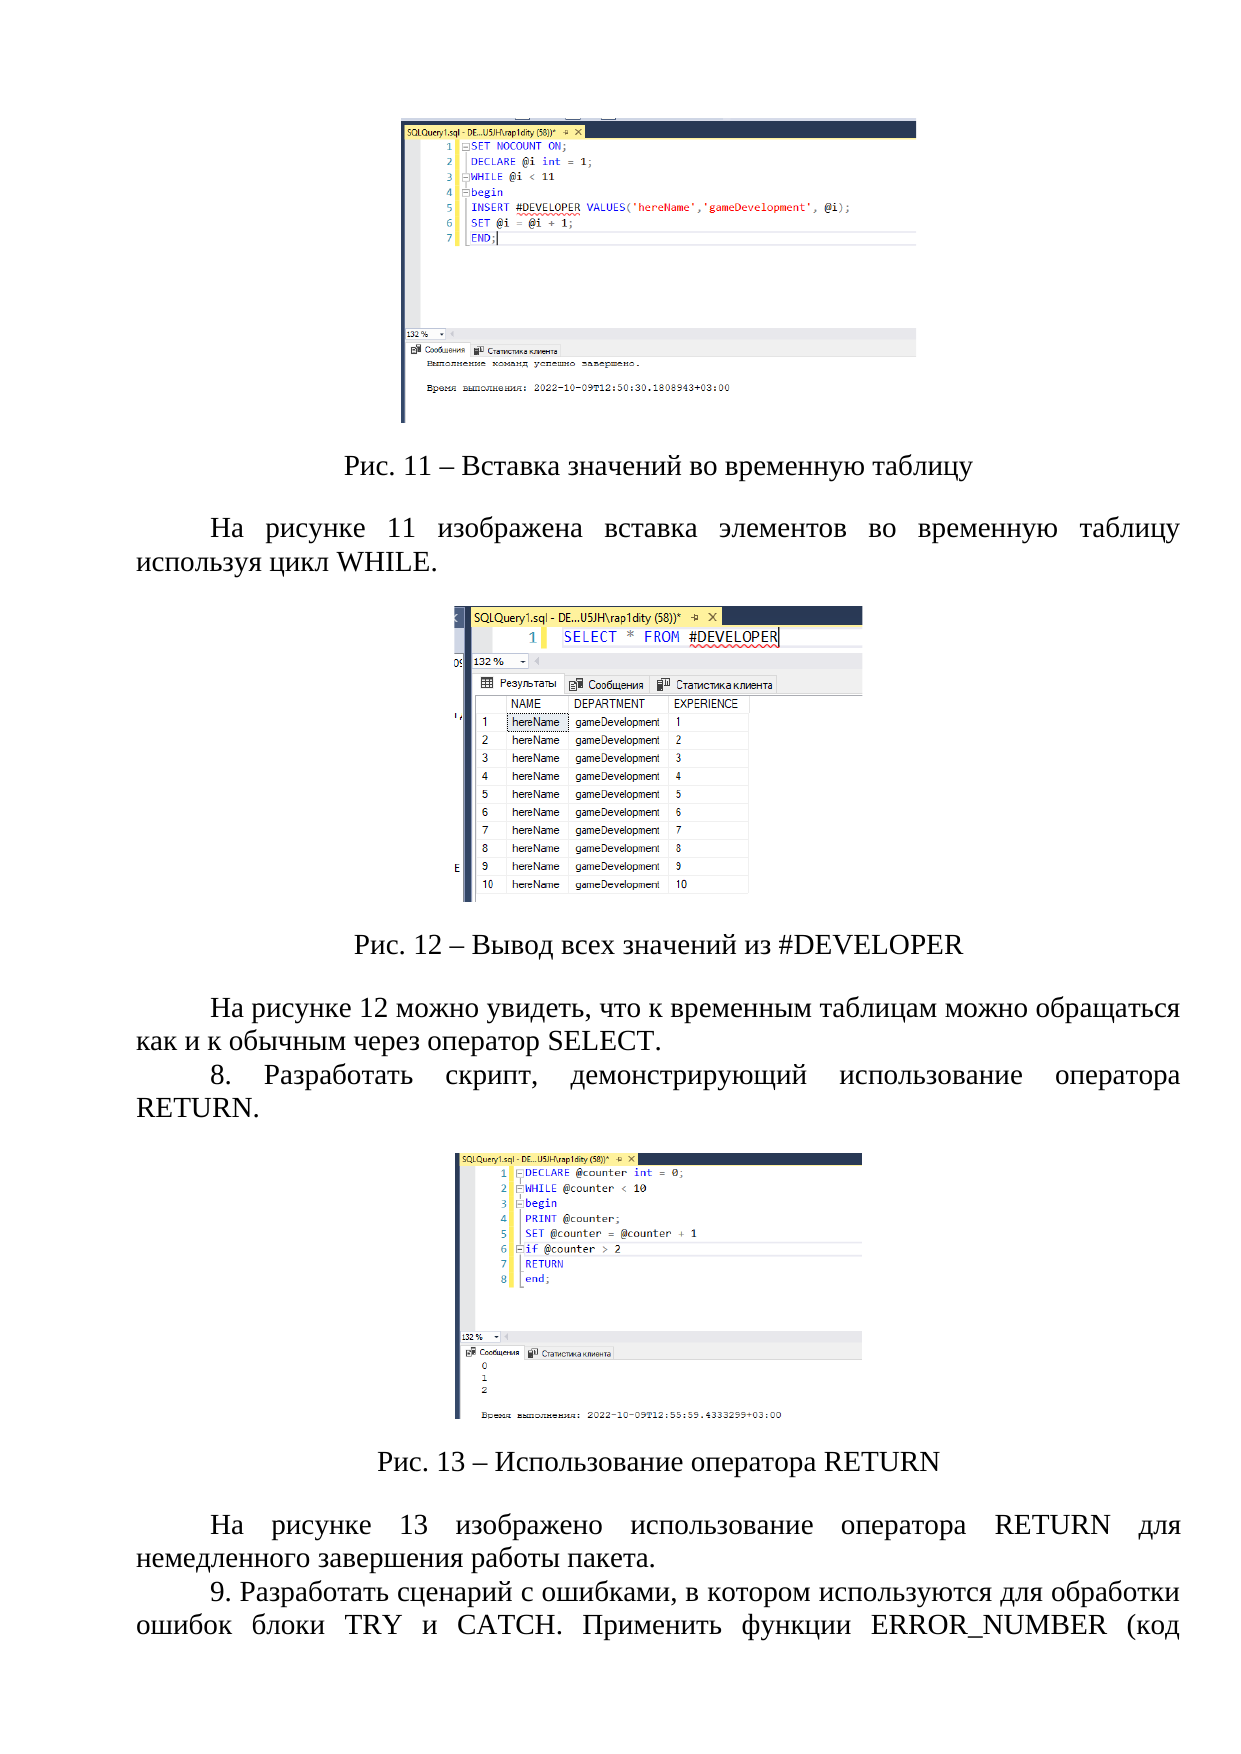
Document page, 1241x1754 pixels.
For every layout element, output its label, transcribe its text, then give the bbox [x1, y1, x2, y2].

text 8. Разработать скрипт, демонстрирующий использование оператора RETURN. [136, 1057, 1181, 1124]
text На рисунке 13 изображено использование оператора RETURN для немедленного завершения работы пакета. [136, 1507, 1181, 1574]
text 9. Разработать сценарий с ошибками, в котором используются для обработки ошибок блоки TRY и CATCH. Применить функции ERROR_NUMBER (код [136, 1574, 1181, 1641]
picture [401, 118, 917, 423]
picture [455, 1153, 862, 1419]
text На рисунке 12 можно увидеть, что к временным таблицам можно обращаться как и к обычным через оператор SELECT. [136, 990, 1181, 1057]
text На рисунке 11 изображена вставка элементов во временную таблицу используя цикл WHILE. [136, 510, 1181, 577]
text Рис. 11 – Вставка значений во временную таблицу [136, 448, 1181, 481]
picture [454, 606, 863, 902]
text Рис. 13 – Использование оператора RETURN [136, 1444, 1181, 1478]
text Рис. 12 – Вывод всех значений из #DEVELOPER [136, 927, 1181, 961]
